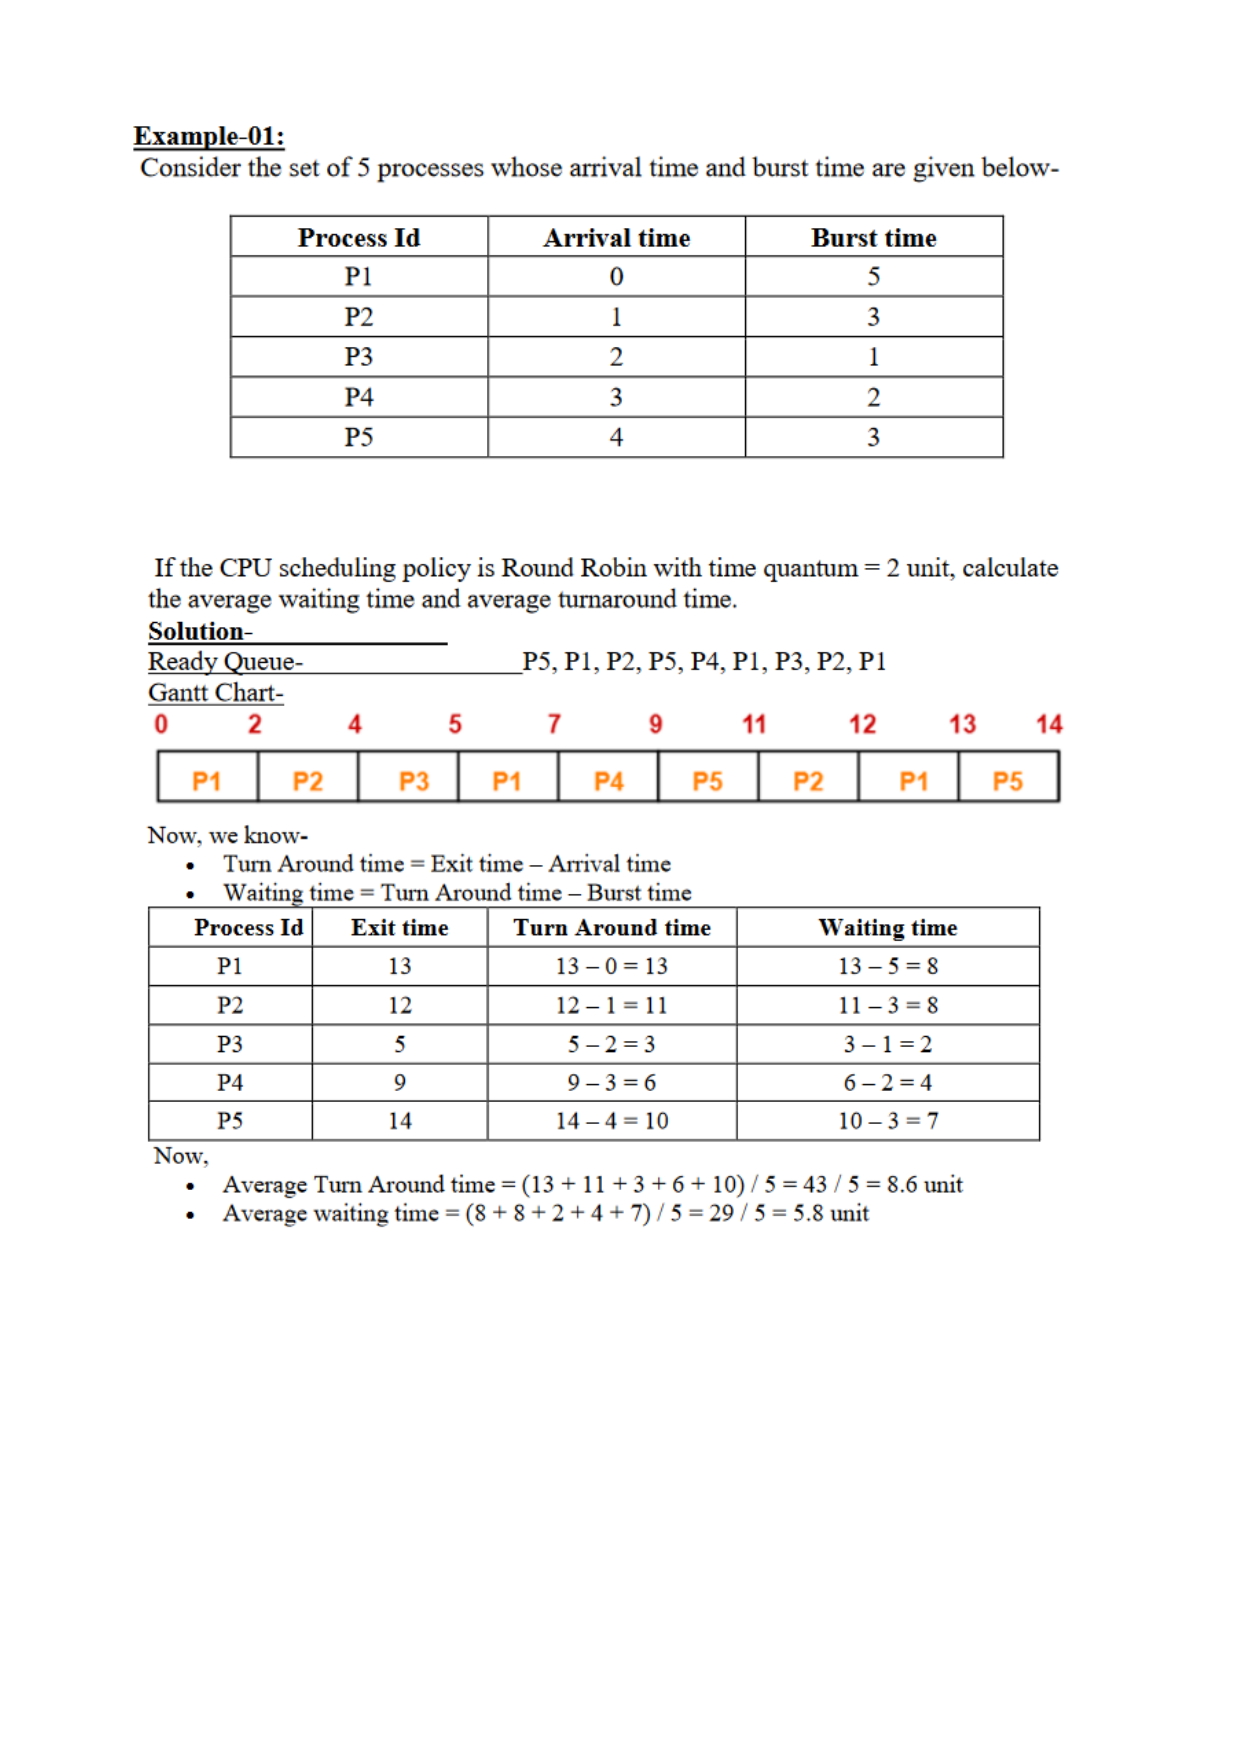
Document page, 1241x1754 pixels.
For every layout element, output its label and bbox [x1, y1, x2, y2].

picture [118, 546, 1123, 1234]
picture [118, 118, 1123, 489]
